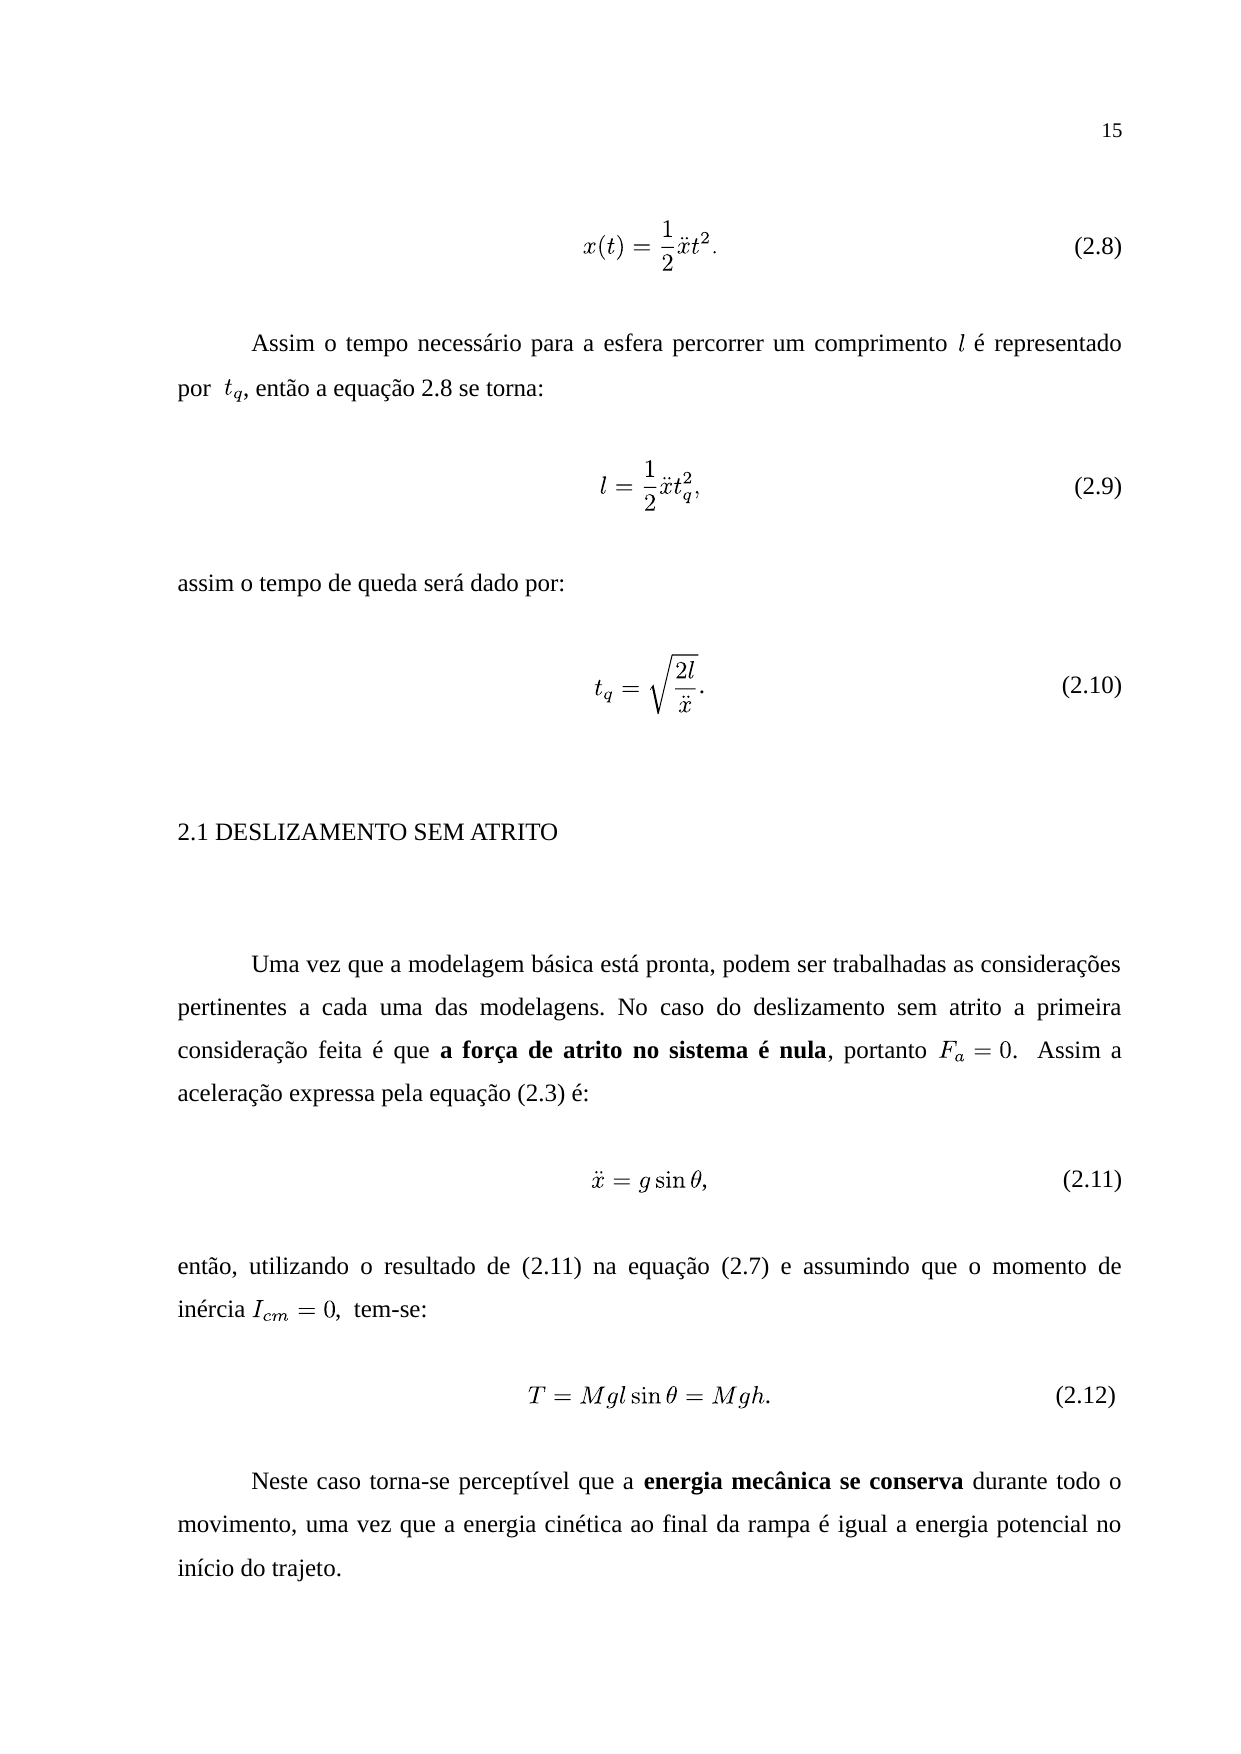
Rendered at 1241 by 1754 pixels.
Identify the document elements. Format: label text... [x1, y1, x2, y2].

text então, utilizando o resultado de (2.11) na equação (2.7) e assumindo que o momento de inércia , tem-se: [177, 1251, 1122, 1323]
text [177, 220, 666, 271]
text [177, 654, 671, 714]
text . (2.12) [177, 1380, 1122, 1409]
text assim o tempo de queda será dado por: [177, 568, 1122, 597]
text , (2.11) [177, 1164, 1122, 1193]
text Assim o tempo necessário para a esfera percorrer um comprimento é representado por , então a equação 2.8 se torna: [177, 328, 1122, 403]
text Uma vez que a modelagem básica está pronta, podem ser trabalhadas as considerações pertinentes a cada uma das modelagens. No caso do deslizamento sem atrito a primeira consideração feita é que a força de atrito no sistema é nula, portanto . Assim a aceleração expressa pela equação (2.3) é: [177, 949, 1122, 1107]
text [177, 460, 649, 511]
text . (2.10) [659, 654, 1122, 714]
subtitle Deslizamento SEM ATRITO [177, 817, 1122, 846]
text (2.8) [669, 220, 1122, 271]
text Neste caso torna-se perceptível que a energia mecânica se conserva durante todo o movimento, uma vez que a energia cinética ao final da rampa é igual a energia potencial no início do trajeto. [177, 1466, 1122, 1581]
text (2.9) [652, 460, 1122, 511]
